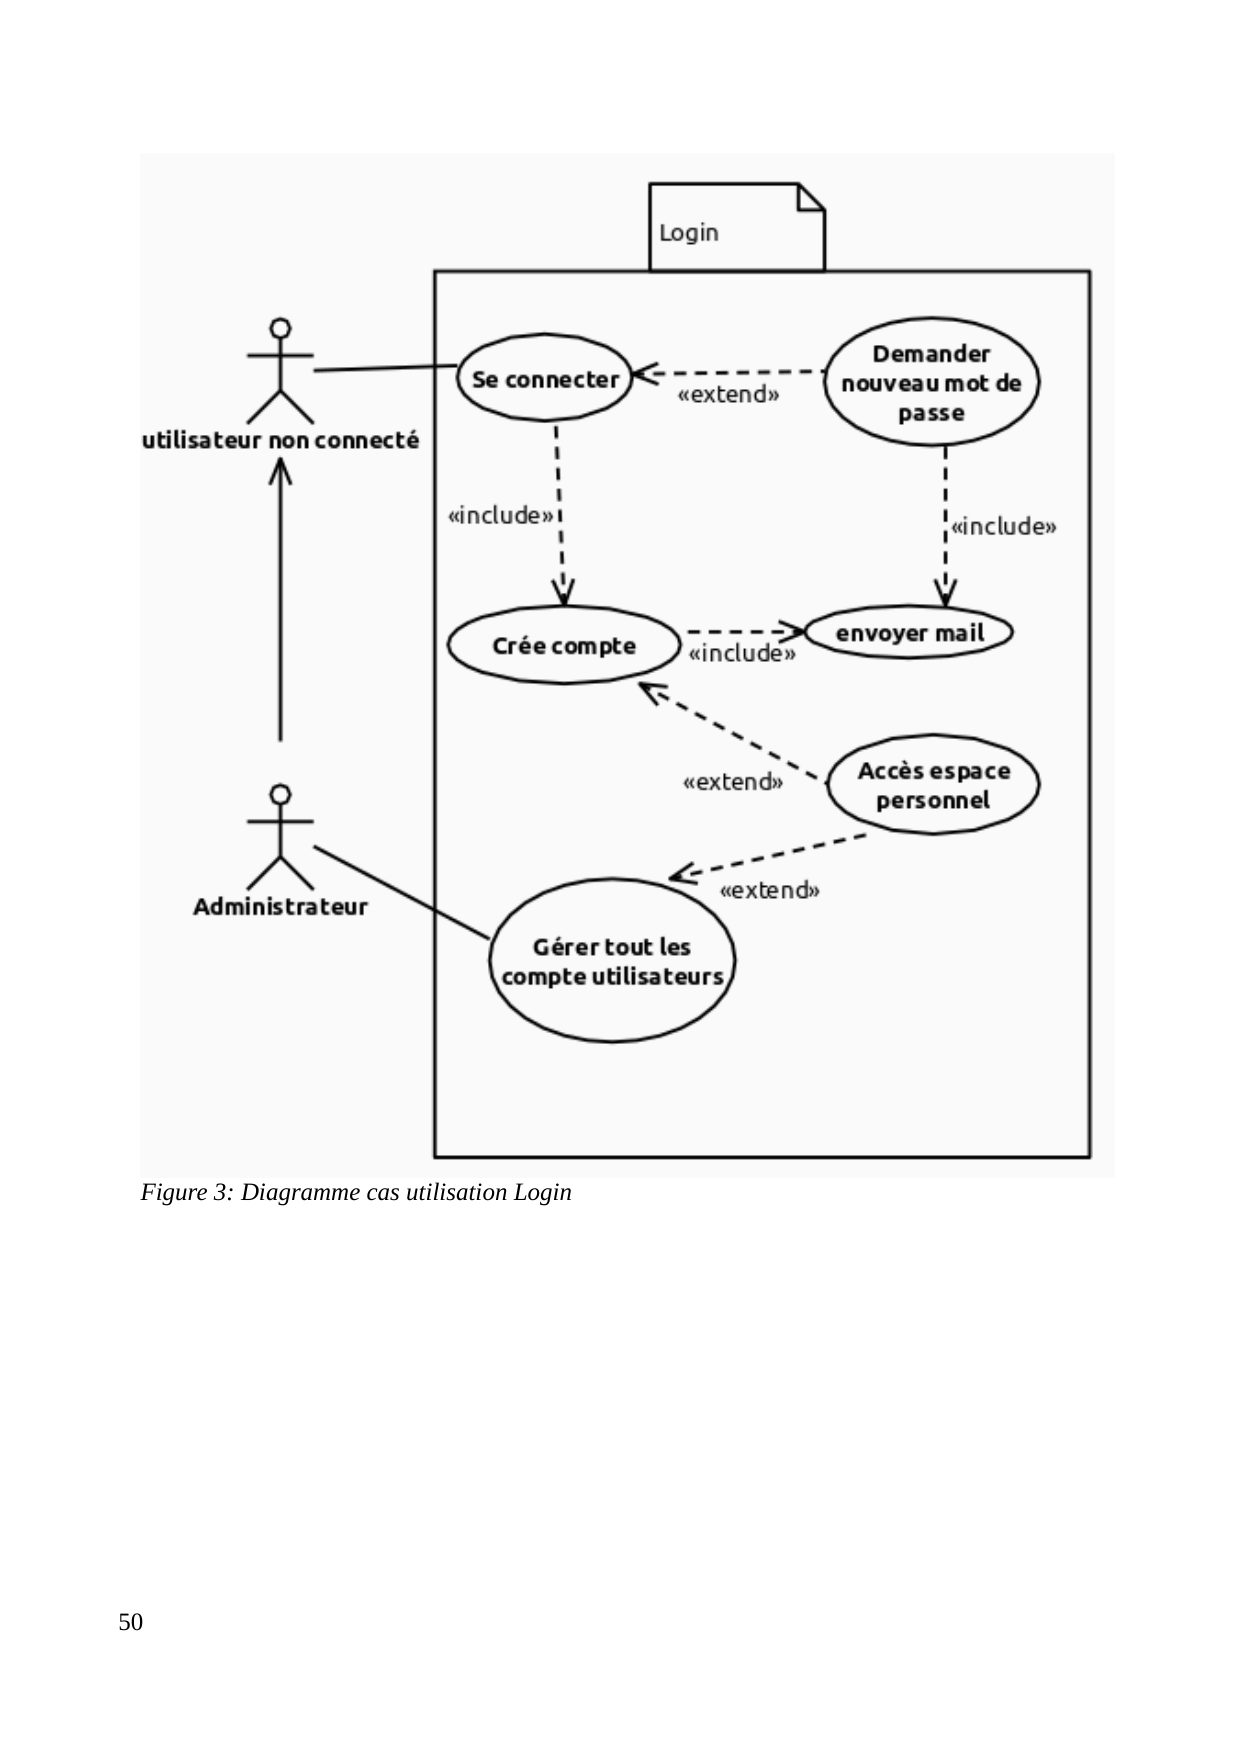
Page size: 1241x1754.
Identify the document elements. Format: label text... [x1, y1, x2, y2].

text Figure 3: Diagramme cas utilisation Login [140, 1178, 1115, 1206]
picture [140, 153, 1115, 1178]
